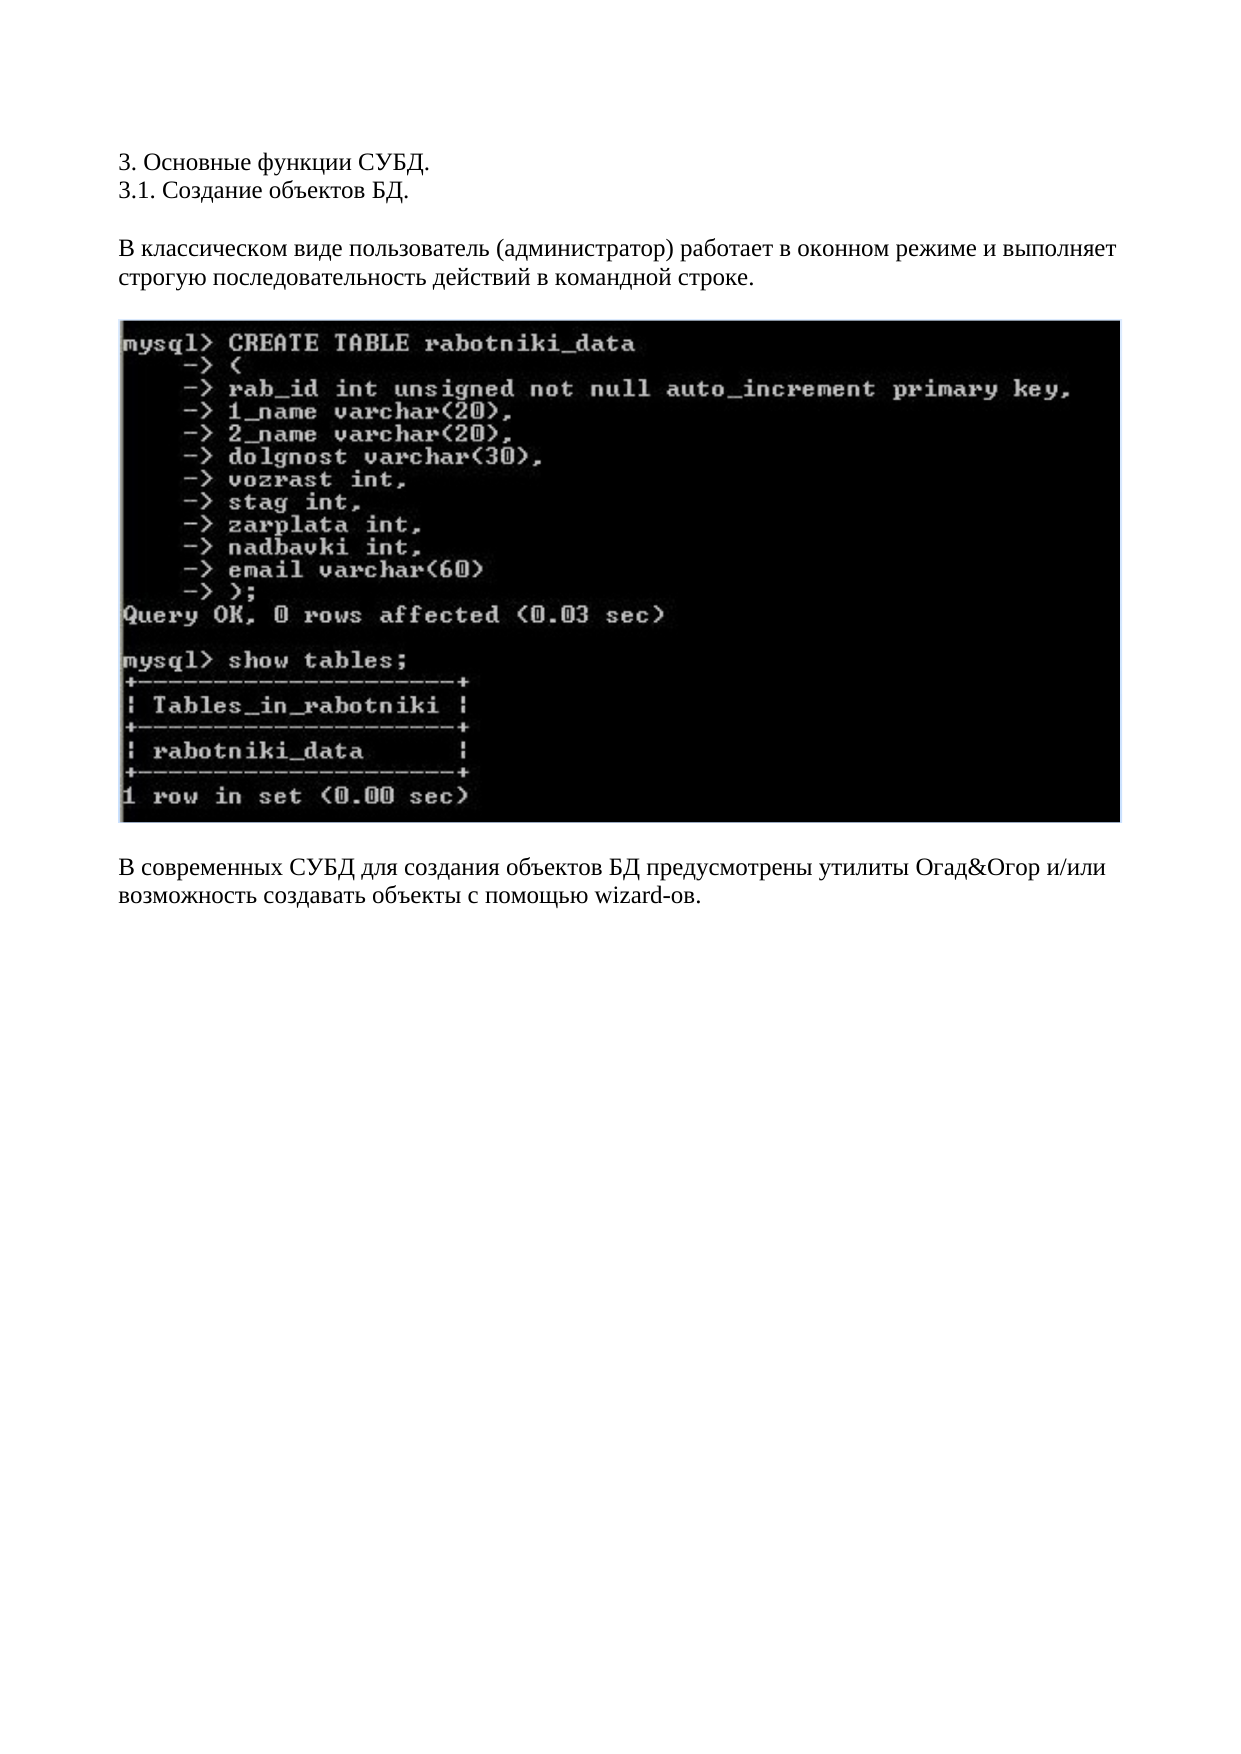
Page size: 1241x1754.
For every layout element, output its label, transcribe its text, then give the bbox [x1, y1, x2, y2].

text 3. Основные функции СУБД. [118, 147, 1122, 176]
text В классическом виде пользователь (администратор) работает в оконном режиме и выполняет строгую последовательность действий в командной строке. [118, 233, 1122, 291]
text В современных СУБД для создания объектов БД предусмотрены утилиты Огад&Огор и/или возможность создавать объекты с помощью wizard-ов. [118, 852, 1122, 909]
text 3.1. Создание объектов БД. [118, 176, 1122, 204]
